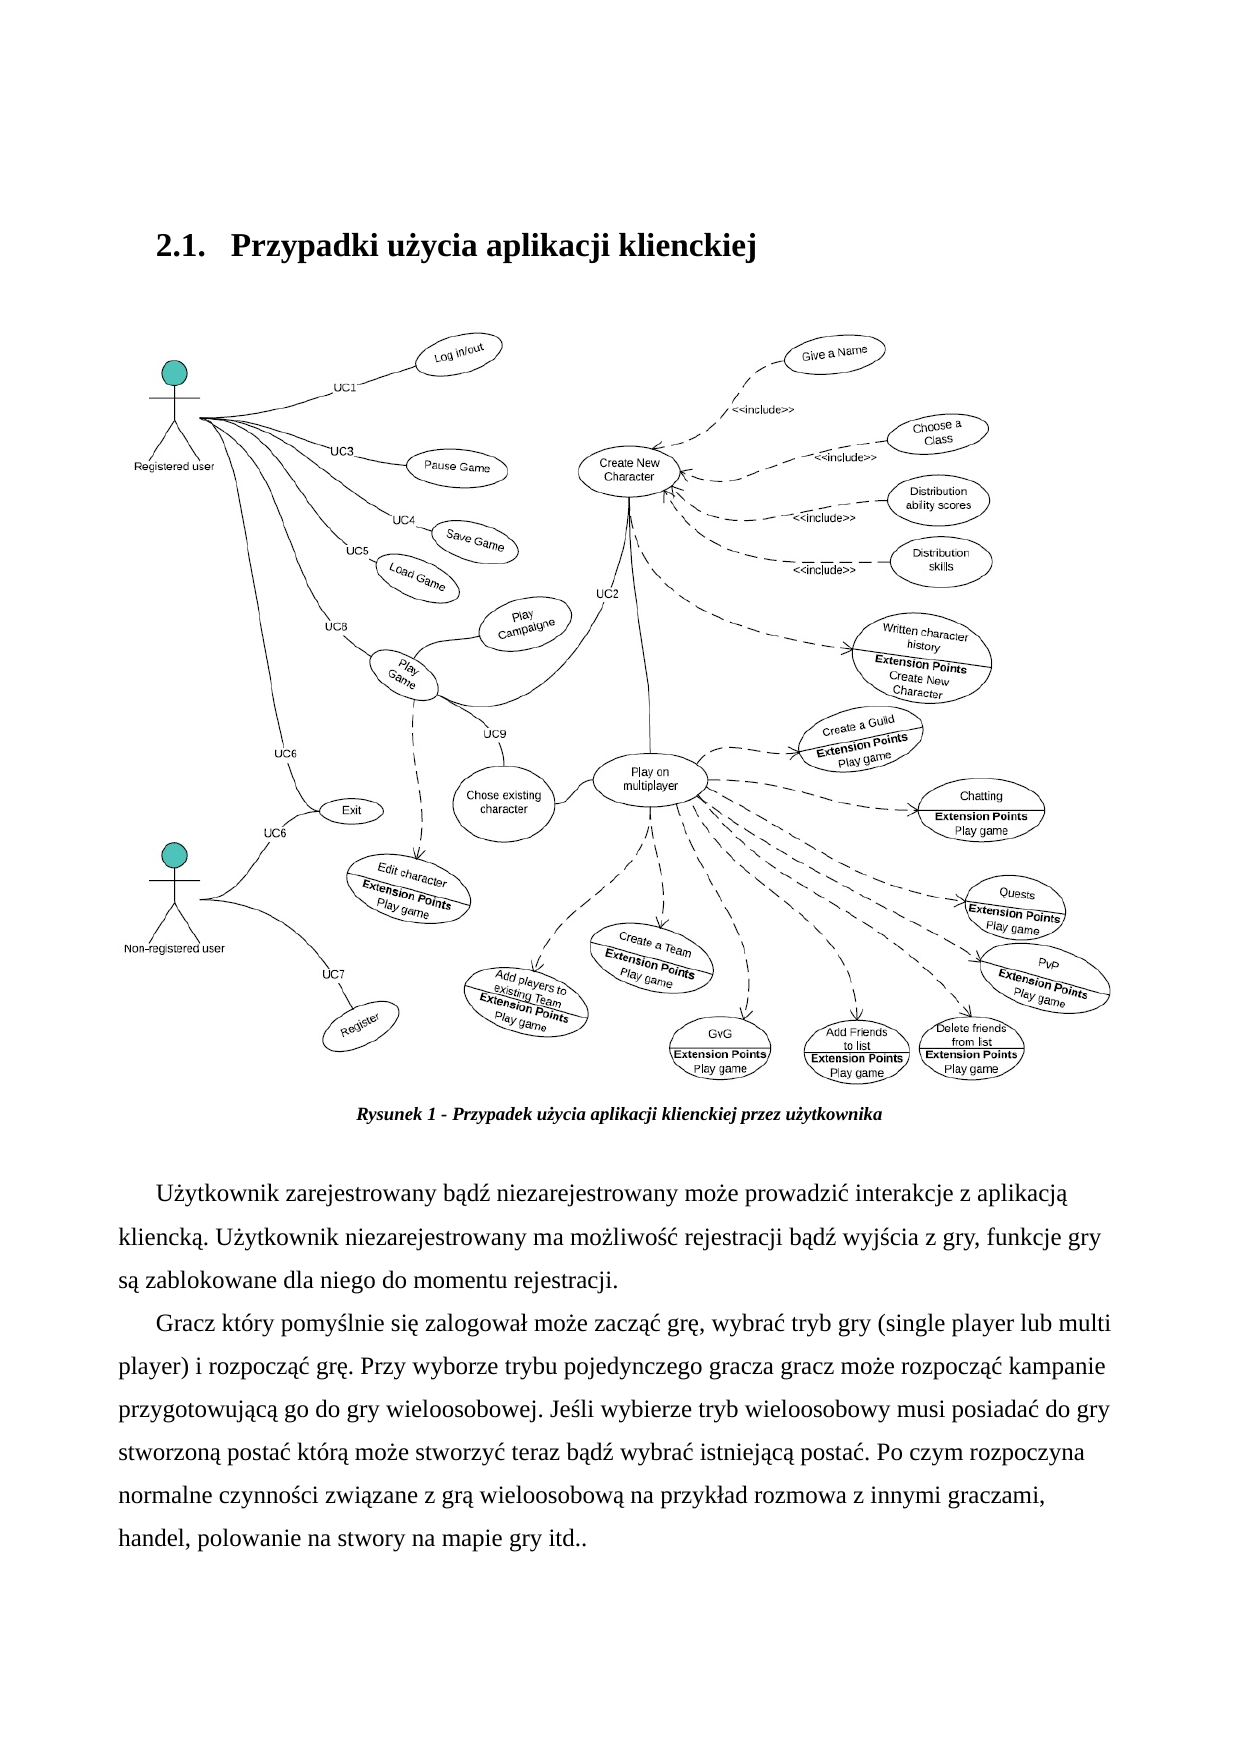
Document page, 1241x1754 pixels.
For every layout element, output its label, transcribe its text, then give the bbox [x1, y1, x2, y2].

text Gracz który pomyślnie się zalogował może zacząć grę, wybrać tryb gry (single player lub multi player) i rozpocząć grę. Przy wyborze trybu pojedynczego gracza gracz może rozpocząć kampanie przygotowującą go do gry wieloosobowej. Jeśli wybierze tryb wieloosobowy musi posiadać do gry stworzoną postać którą może stworzyć teraz bądź wybrać istniejącą postać. Po czym rozpoczyna normalne czynności związane z grą wieloosobową na przykład rozmowa z innymi graczami, handel, polowanie na stwory na mapie gry itd.. [118, 1308, 1122, 1552]
picture [118, 325, 1122, 1089]
subtitle Przypadki użycia aplikacji klienckiej [156, 225, 1122, 263]
text Rysunek 1 - Przypadek użycia aplikacji klienckiej przez użytkownika [118, 1103, 1122, 1125]
text Użytkownik zarejestrowany bądź niezarejestrowany może prowadzić interakcje z aplikacją kliencką. Użytkownik niezarejestrowany ma możliwość rejestracji bądź wyjścia z gry, funkcje gry są zablokowane dla niego do momentu rejestracji. [118, 1178, 1122, 1293]
